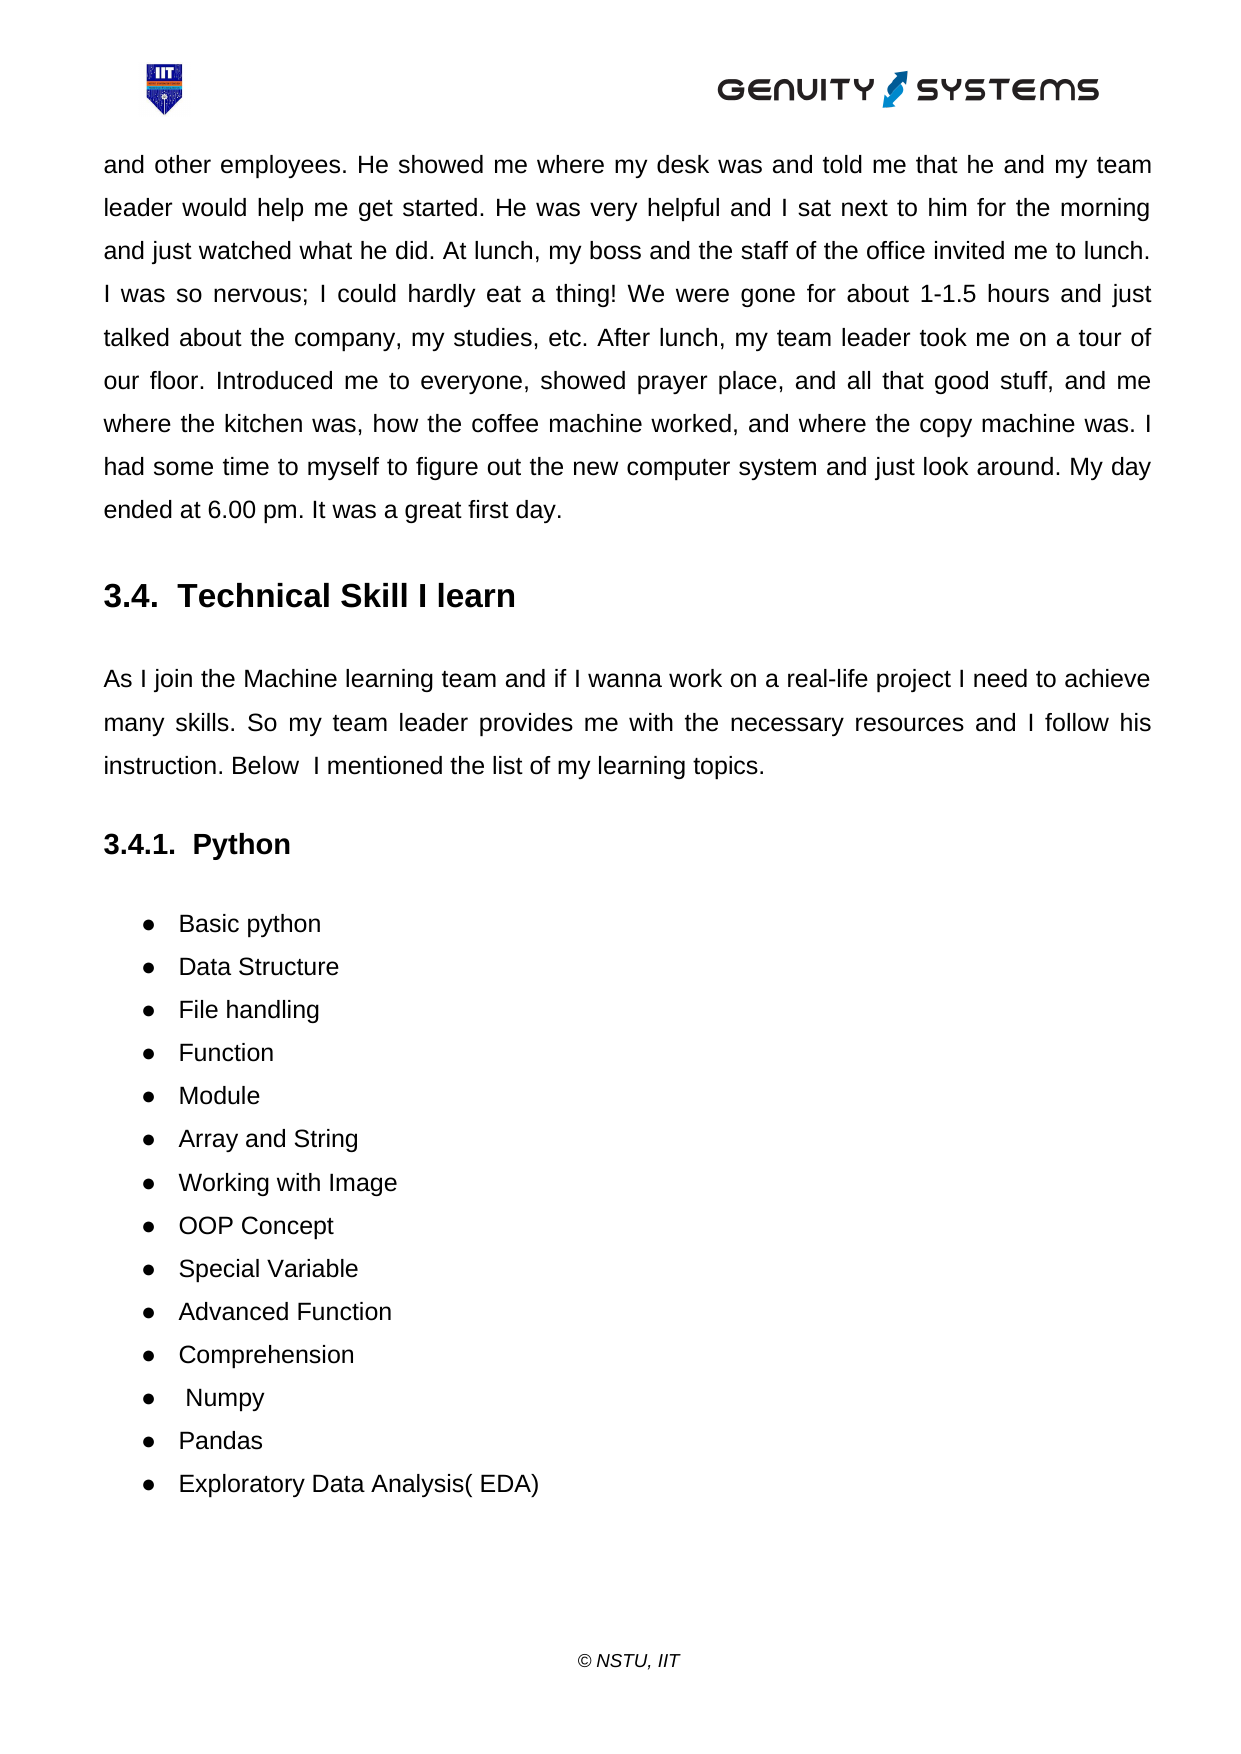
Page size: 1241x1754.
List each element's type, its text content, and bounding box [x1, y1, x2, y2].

list Advanced Function [141, 1297, 1153, 1326]
list Function [141, 1038, 1153, 1067]
picture [714, 70, 1101, 108]
subtitle 3.4. Technical Skill I learn [103, 576, 1153, 614]
text As I join the Machine learning team and if I wanna work on a real-life project I need to achieve many skills. So my team leader provides me with the necessary resources and I follow his instruction. Below I mentioned the list of my learning topics. [103, 664, 1153, 779]
list Data Structure [141, 952, 1153, 981]
list Module [141, 1081, 1153, 1110]
list Working with Image [141, 1167, 1153, 1196]
list Comprehension [141, 1340, 1153, 1369]
text and other employees. He showed me where my desk was and told me that he and my team leader would help me get started. He was very helpful and I sat next to him for the morning and just watched what he did. At lunch, my boss and the staff of the office invited me to lunch. I was so nervous; I could hardly eat a thing! We were gone for about 1-1.5 hours and just talked about the company, my studies, etc. After lunch, my team leader took me on a tour of our floor. Introduced me to everyone, showed prayer place, and all that good stuff, and me where the kitchen was, how the coffee machine worked, and where the copy machine was. I had some time to myself to figure out the new computer system and just look around. My day ended at 6.00 pm. It was a great first day. [103, 150, 1153, 524]
list Numpy [141, 1383, 1153, 1412]
list Special Variable [141, 1254, 1153, 1282]
list Exploratory Data Analysis( EDA) [141, 1469, 1153, 1498]
list Array and String [141, 1124, 1153, 1153]
picture [137, 62, 192, 117]
list OOP Concept [141, 1211, 1153, 1239]
subtitle 3.4.1. Python [103, 827, 1153, 861]
list Pandas [141, 1426, 1153, 1455]
list File handling [141, 995, 1153, 1024]
list Basic python [141, 909, 1153, 937]
